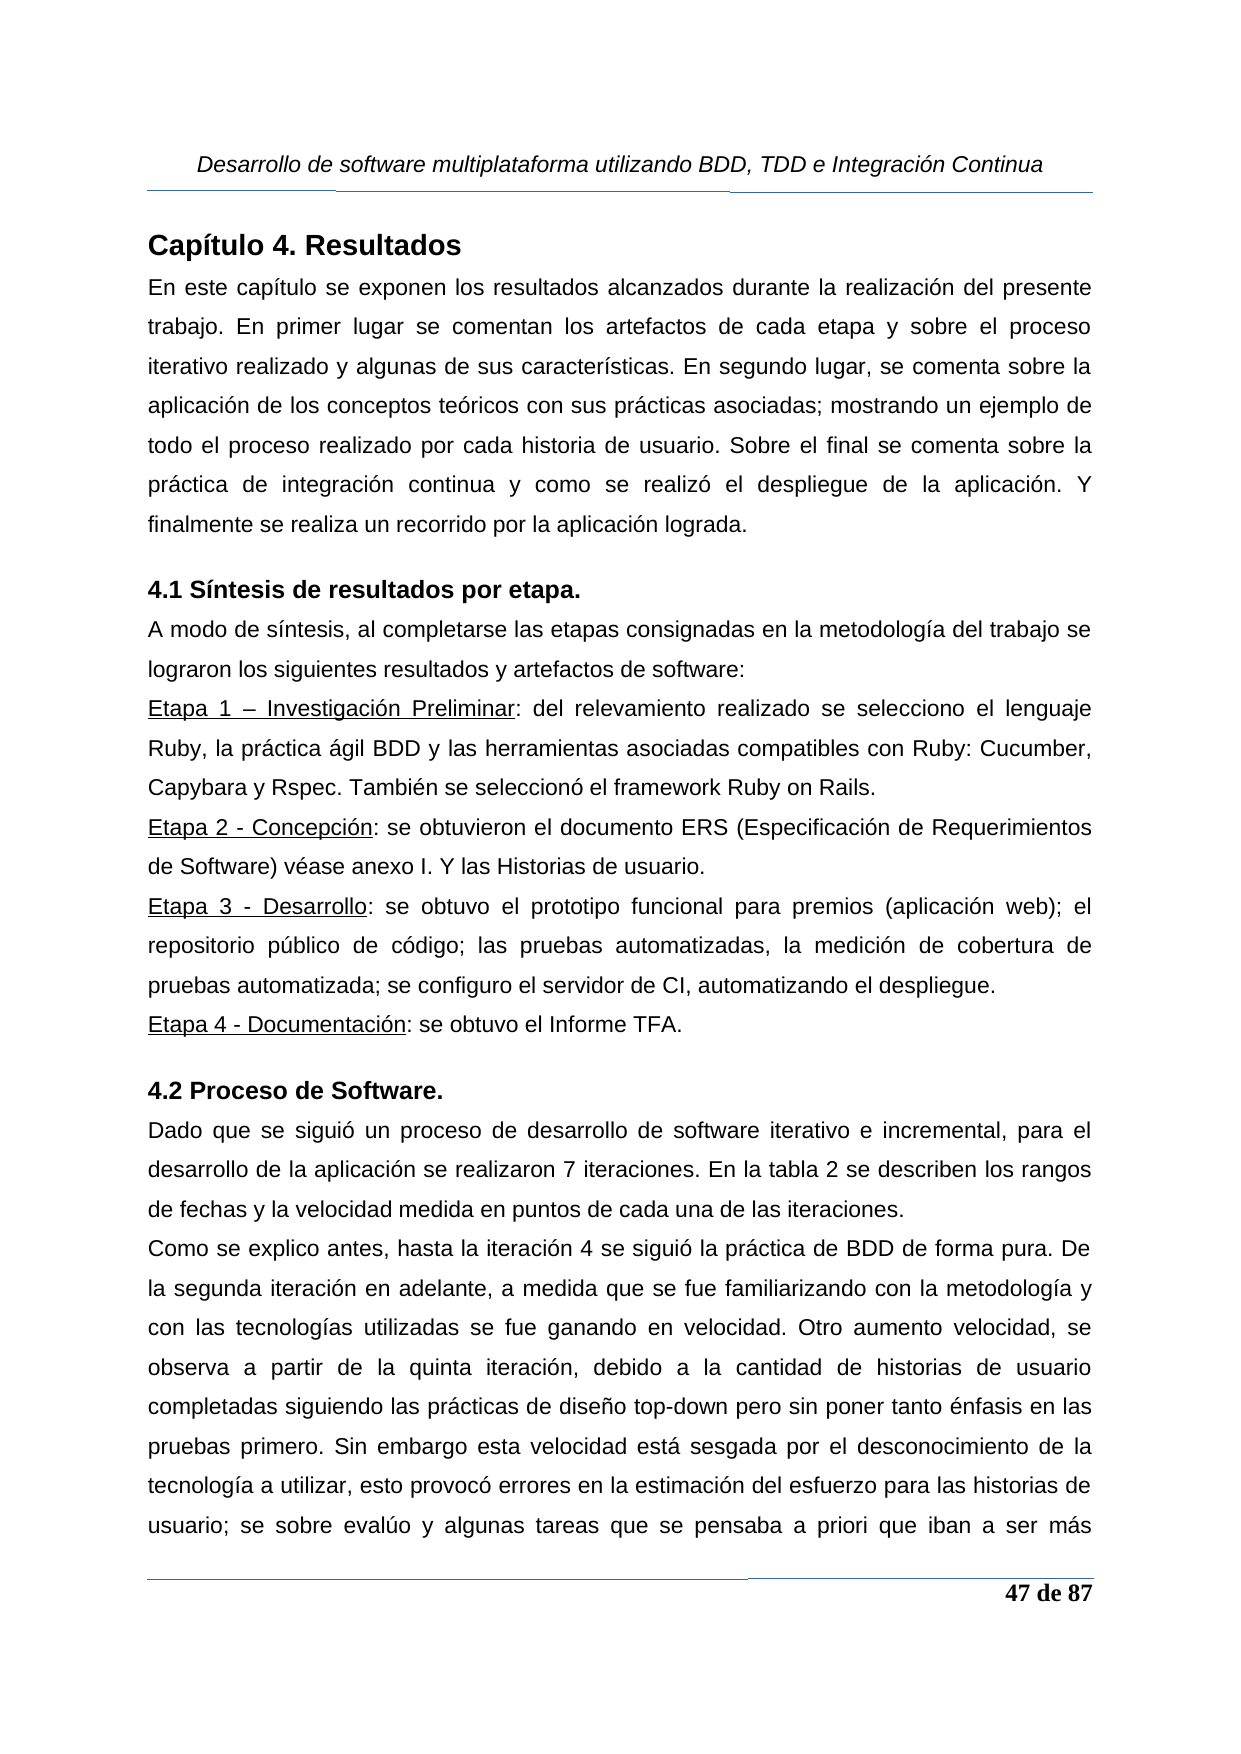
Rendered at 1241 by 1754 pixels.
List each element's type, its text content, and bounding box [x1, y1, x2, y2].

text Etapa 2 - Concepción: se obtuvieron el documento ERS (Especificación de Requerimientos de Software) véase anexo I. Y las Historias de usuario. [148, 814, 1093, 880]
subtitle Capítulo 4. Resultados [148, 228, 1093, 261]
text Etapa 1 – Investigación Preliminar: del relevamiento realizado se selecciono el lenguaje Ruby, la práctica ágil BDD y las herramientas asociadas compatibles con Ruby: Cucumber, Capybara y Rspec. También se seleccionó el framework Ruby on Rails. [148, 695, 1093, 801]
text En este capítulo se exponen los resultados alcanzados durante la realización del presente trabajo. En primer lugar se comentan los artefactos de cada etapa y sobre el proceso iterativo realizado y algunas de sus características. En segundo lugar, se comenta sobre la aplicación de los conceptos teóricos con sus prácticas asociadas; mostrando un ejemplo de todo el proceso realizado por cada historia de usuario. Sobre el final se comenta sobre la práctica de integración continua y como se realizó el despliegue de la aplicación. Y finalmente se realiza un recorrido por la aplicación lograda. [148, 274, 1093, 537]
subtitle 4.2 Proceso de Software. [148, 1076, 1093, 1104]
text A modo de síntesis, al completarse las etapas consignadas en la metodología del trabajo se lograron los siguientes resultados y artefactos de software: [148, 616, 1093, 682]
text Etapa 3 - Desarrollo: se obtuvo el prototipo funcional para premios (aplicación web); el repositorio público de código; las pruebas automatizadas, la medición de cobertura de pruebas automatizada; se configuro el servidor de CI, automatizando el despliegue. [148, 893, 1093, 998]
text Dado que se siguió un proceso de desarrollo de software iterativo e incremental, para el desarrollo de la aplicación se realizaron 7 iteraciones. En la tabla 2 se describen los rangos de fechas y la velocidad medida en puntos de cada una de las iteraciones. [148, 1117, 1093, 1222]
text Etapa 4 - Documentación: se obtuvo el Informe TFA. [148, 1011, 1093, 1038]
subtitle 4.1 Síntesis de resultados por etapa. [148, 575, 1093, 604]
text Como se explico antes, hasta la iteración 4 se siguió la práctica de BDD de forma pura. De la segunda iteración en adelante, a medida que se fue familiarizando con la metodología y con las tecnologías utilizadas se fue ganando en velocidad. Otro aumento velocidad, se observa a partir de la quinta iteración, debido a la cantidad de historias de usuario completadas siguiendo las prácticas de diseño top-down pero sin poner tanto énfasis en las pruebas primero. Sin embargo esta velocidad está sesgada por el desconocimiento de la tecnología a utilizar, esto provocó errores en la estimación del esfuerzo para las historias de usuario; se sobre evalúo y algunas tareas que se pensaba a priori que iban a ser más [148, 1235, 1093, 1538]
